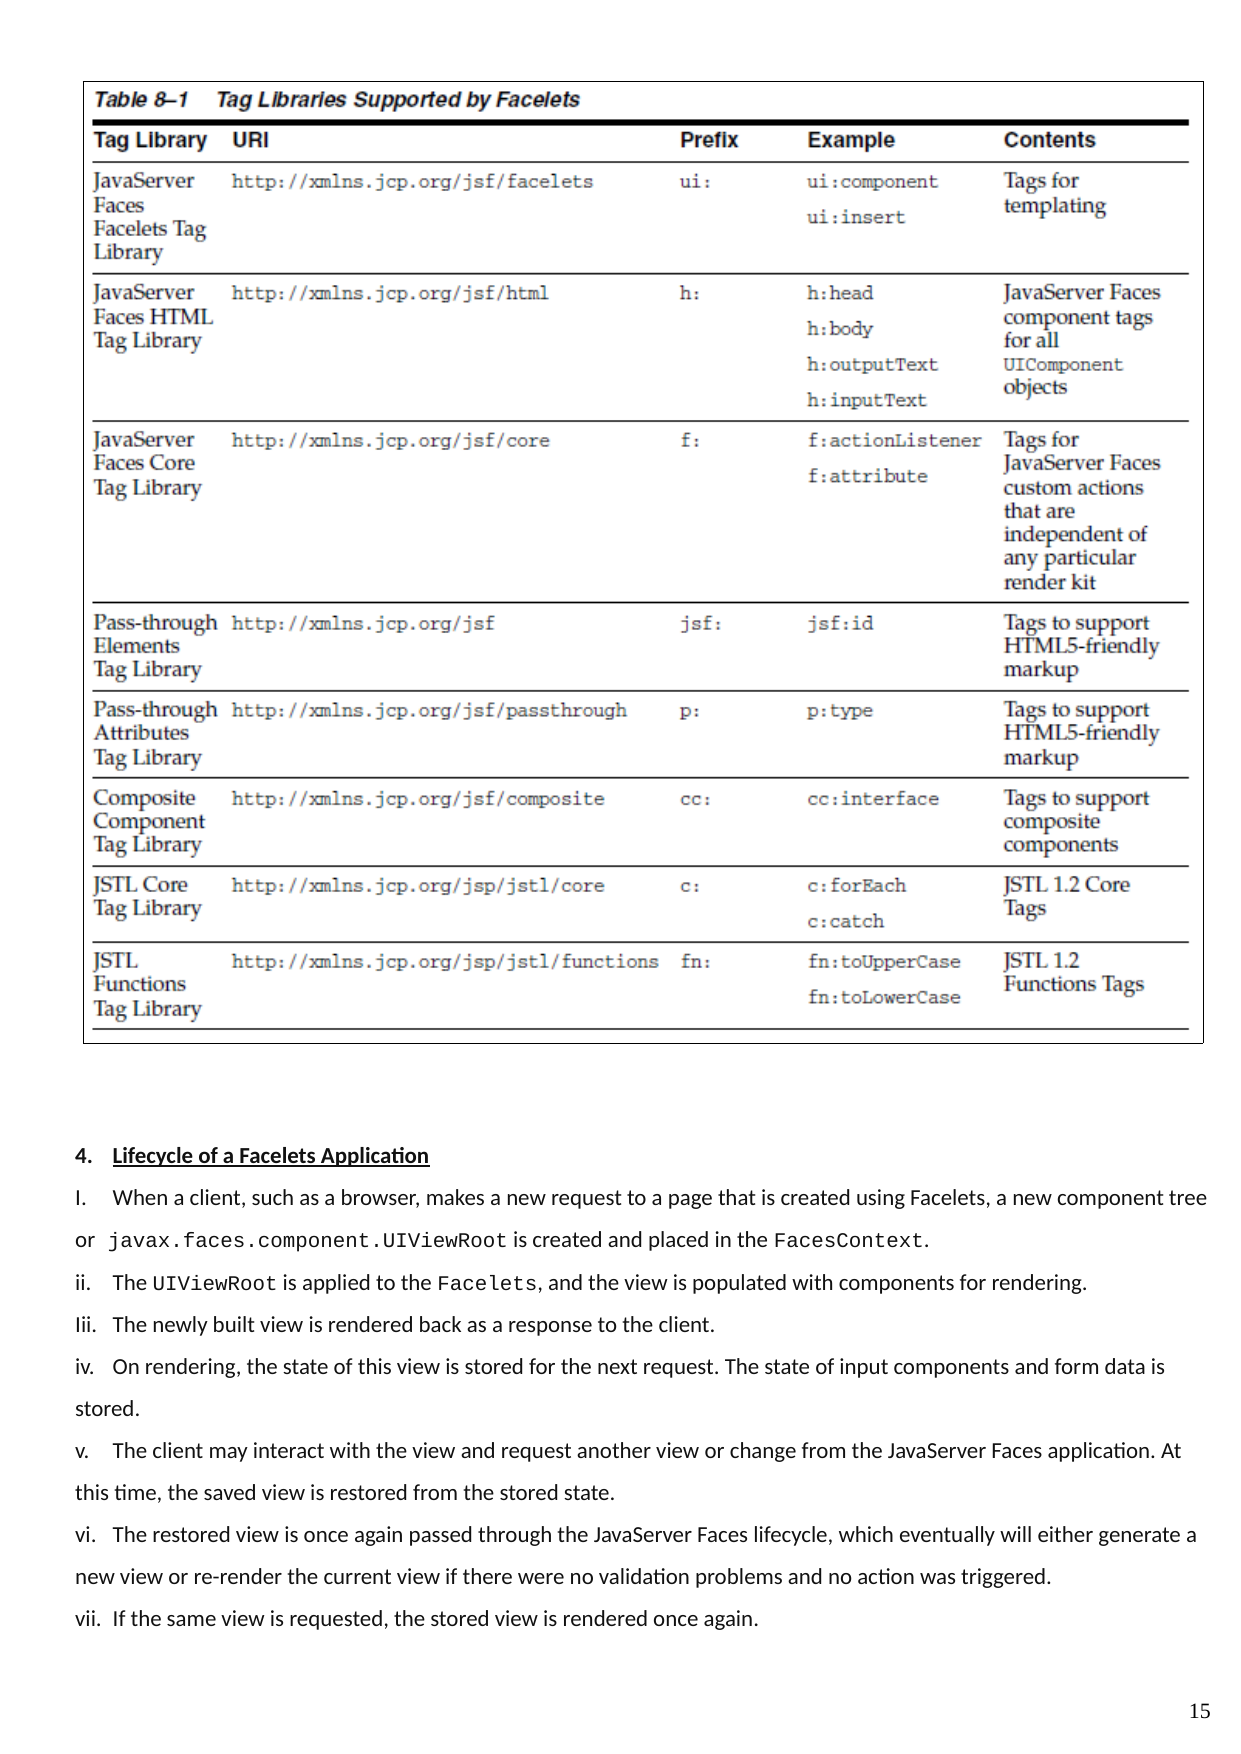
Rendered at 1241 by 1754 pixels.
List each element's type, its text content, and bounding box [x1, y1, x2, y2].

text iv. On rendering, the state of this view is stored for the next request. The state of input components and form data is stored. [75, 1352, 1211, 1422]
text vi. The restored view is once again passed through the JavaServer Faces lifecycle, which eventually will either generate a new view or re-render the current view if there were no validation problems and no action was triggered. [75, 1520, 1211, 1590]
text Iii. The newly built view is rendered back as a response to the client. [75, 1311, 1211, 1338]
text vii. If the same view is requested, the stored view is rendered once again. [75, 1604, 1211, 1632]
text I. When a client, such as a browser, makes a new request to a page that is created using Facelets, a new component tree or javax.faces.component.UIViewRoot is created and placed in the FacesContext. [75, 1183, 1211, 1253]
text v. The client may interact with the view and request another view or change from the JavaServer Faces application. At this time, the saved view is restored from the stored state. [75, 1436, 1211, 1506]
text ii. The UIViewRoot is applied to the Facelets, and the view is populated with components for rendering. [75, 1268, 1211, 1296]
list Lifecycle of a Facelets Application [75, 1141, 1211, 1169]
